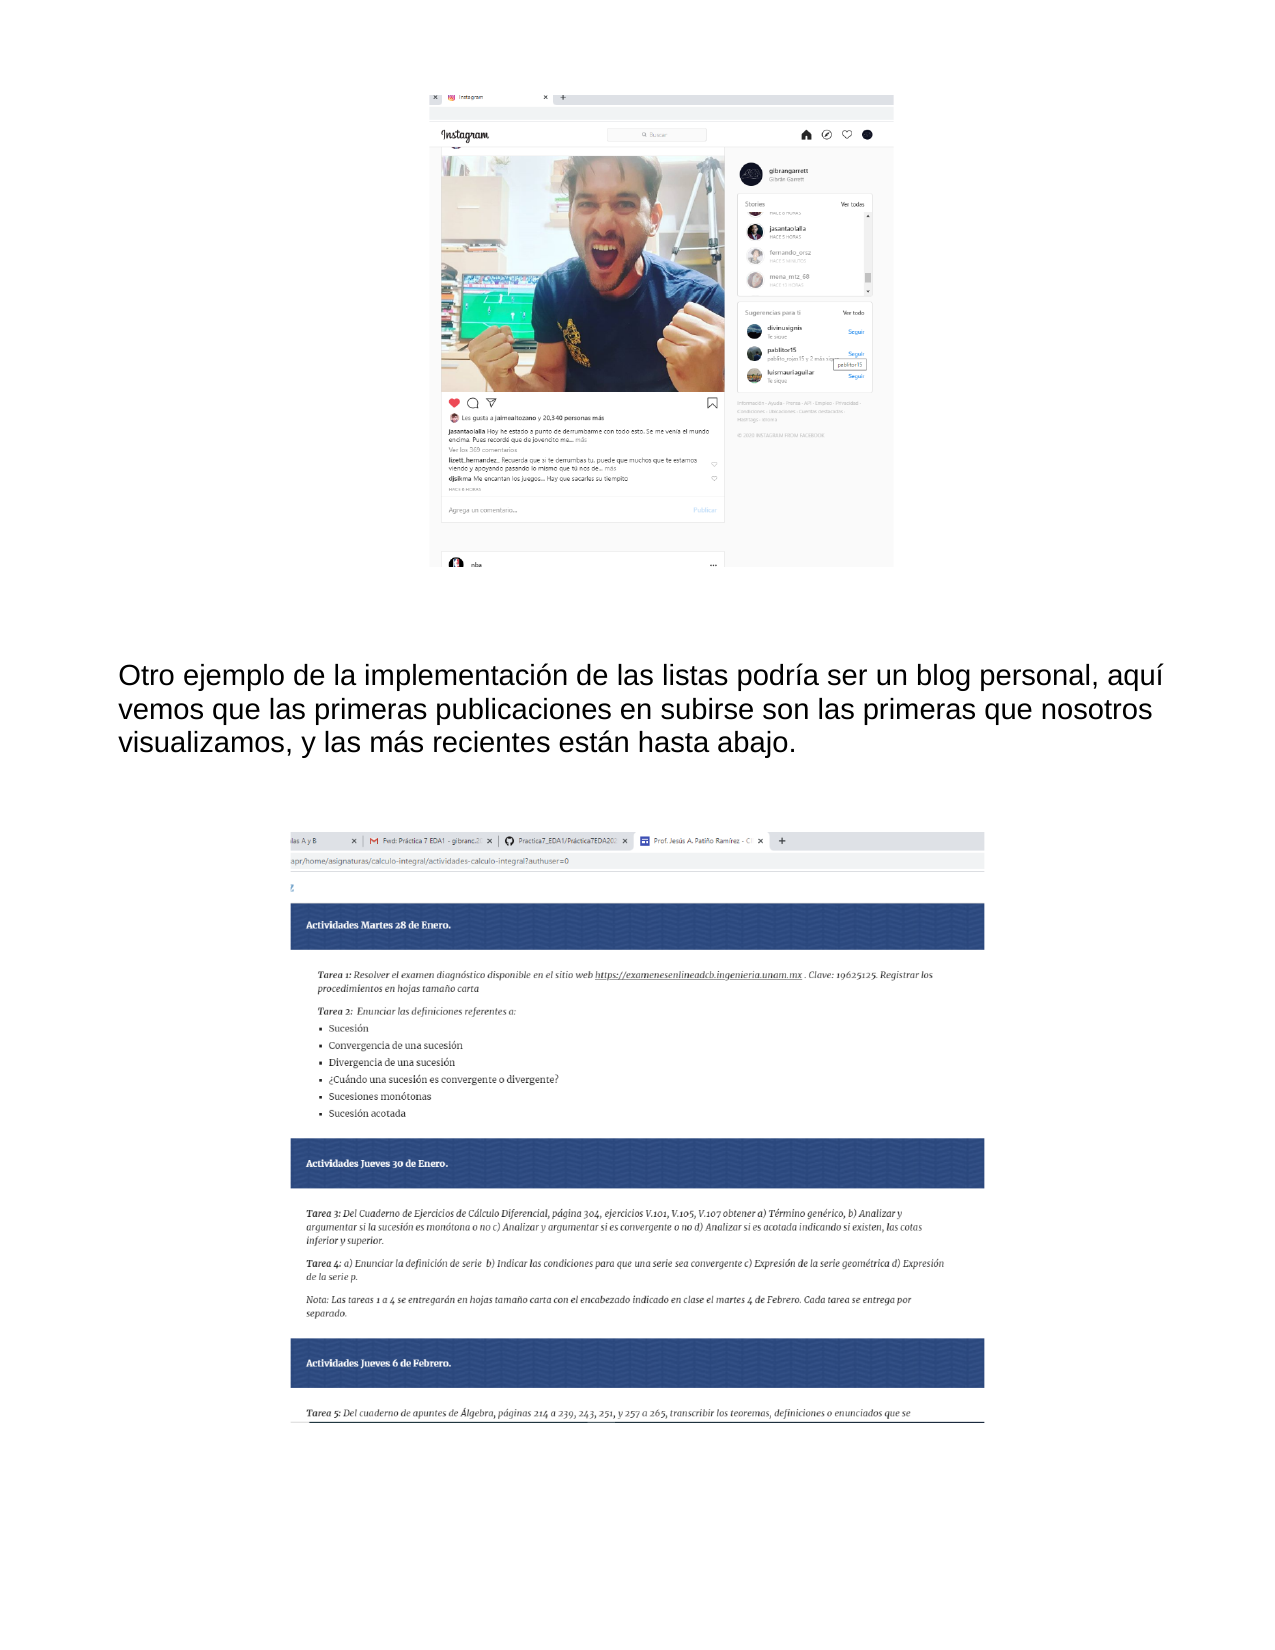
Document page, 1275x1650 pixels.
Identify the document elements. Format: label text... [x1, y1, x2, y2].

text Otro ejemplo de la implementación de las listas podría ser un blog personal, aquí vemos que las primeras publicaciones en subirse son las primeras que nosotros visualizamos, y las más recientes están hasta abajo. [118, 658, 1205, 759]
